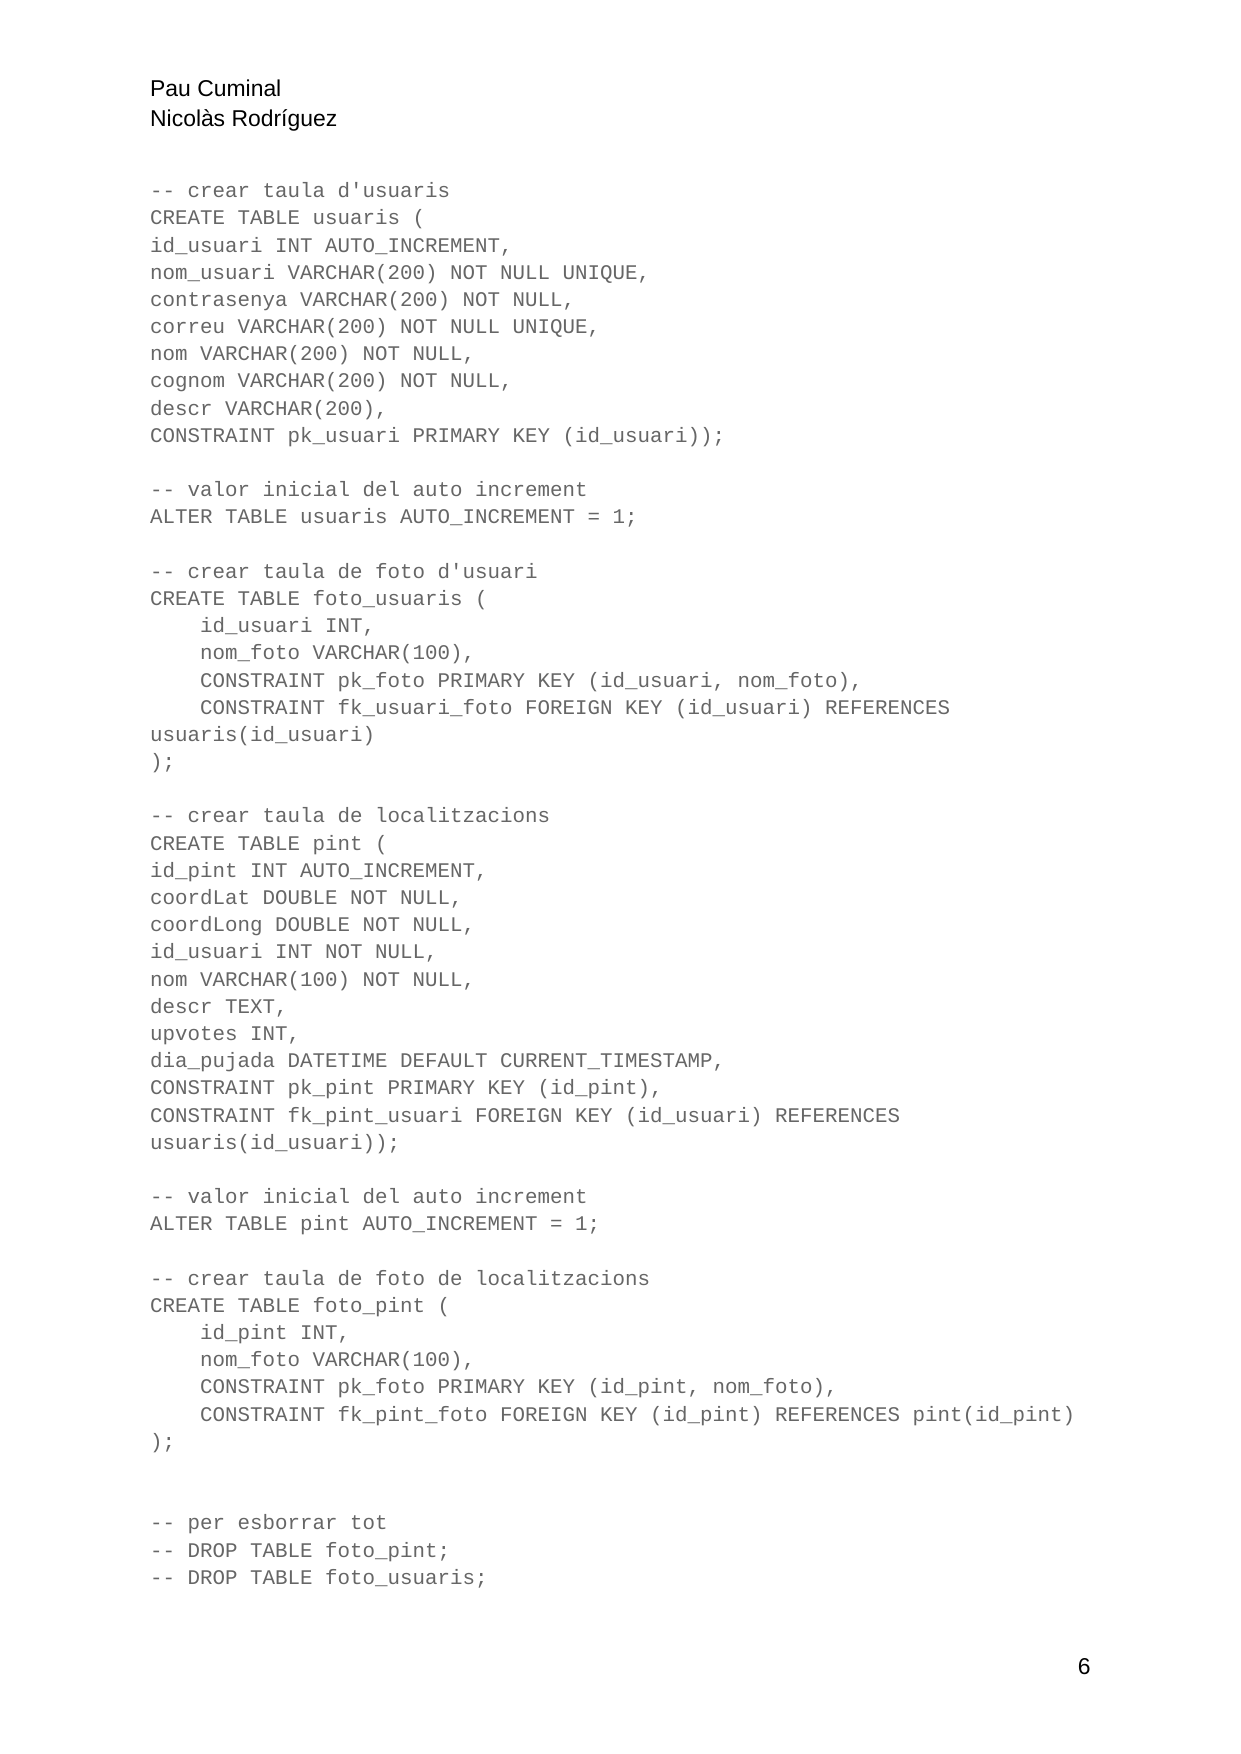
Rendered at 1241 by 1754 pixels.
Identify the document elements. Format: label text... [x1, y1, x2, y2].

text CONSTRAINT fk_pint_foto FOREIGN KEY (id_pint) REFERENCES pint(id_pint) [150, 1404, 1090, 1427]
text id_usuari INT AUTO_INCREMENT, [150, 234, 1090, 258]
text ALTER TABLE usuaris AUTO_INCREMENT = 1; [150, 506, 1090, 530]
text CREATE TABLE pint ( [150, 833, 1090, 856]
text nom VARCHAR(100) NOT NULL, [150, 969, 1090, 992]
text ); [150, 1431, 1090, 1454]
text -- crear taula de foto de localitzacions [150, 1268, 1090, 1291]
text -- crear taula de localitzacions [150, 806, 1090, 829]
text CONSTRAINT pk_usuari PRIMARY KEY (id_usuari)); [150, 425, 1090, 448]
text CREATE TABLE usuaris ( [150, 207, 1090, 231]
text CONSTRAINT pk_foto PRIMARY KEY (id_pint, nom_foto), [150, 1376, 1090, 1400]
text ); [150, 751, 1090, 775]
text CONSTRAINT fk_usuari_foto FOREIGN KEY (id_usuari) REFERENCES usuaris(id_usuari) [150, 697, 1090, 748]
text coordLat DOUBLE NOT NULL, [150, 887, 1090, 911]
text CREATE TABLE foto_pint ( [150, 1295, 1090, 1318]
text -- crear taula d'usuaris [150, 180, 1090, 204]
text -- valor inicial del auto increment [150, 479, 1090, 503]
text ALTER TABLE pint AUTO_INCREMENT = 1; [150, 1213, 1090, 1237]
text dia_pujada DATETIME DEFAULT CURRENT_TIMESTAMP, [150, 1050, 1090, 1074]
text -- DROP TABLE foto_usuaris; [150, 1567, 1090, 1590]
text cognom VARCHAR(200) NOT NULL, [150, 371, 1090, 394]
text CONSTRAINT pk_foto PRIMARY KEY (id_usuari, nom_foto), [150, 669, 1090, 693]
text CREATE TABLE foto_usuaris ( [150, 588, 1090, 612]
text -- crear taula de foto d'usuari [150, 561, 1090, 584]
text CONSTRAINT fk_pint_usuari FOREIGN KEY (id_usuari) REFERENCES usuaris(id_usuari)); [150, 1104, 1090, 1155]
text -- valor inicial del auto increment [150, 1186, 1090, 1210]
text nom_foto VARCHAR(100), [150, 642, 1090, 666]
text -- DROP TABLE foto_pint; [150, 1539, 1090, 1563]
text id_pint INT AUTO_INCREMENT, [150, 860, 1090, 883]
text contrasenya VARCHAR(200) NOT NULL, [150, 289, 1090, 313]
text coordLong DOUBLE NOT NULL, [150, 914, 1090, 938]
text correu VARCHAR(200) NOT NULL UNIQUE, [150, 316, 1090, 340]
text nom_foto VARCHAR(100), [150, 1349, 1090, 1373]
text descr TEXT, [150, 996, 1090, 1019]
text descr VARCHAR(200), [150, 398, 1090, 421]
text nom VARCHAR(200) NOT NULL, [150, 343, 1090, 367]
text CONSTRAINT pk_pint PRIMARY KEY (id_pint), [150, 1077, 1090, 1101]
text id_usuari INT NOT NULL, [150, 941, 1090, 965]
text upvotes INT, [150, 1023, 1090, 1047]
text nom_usuari VARCHAR(200) NOT NULL UNIQUE, [150, 262, 1090, 285]
text id_usuari INT, [150, 615, 1090, 639]
text id_pint INT, [150, 1322, 1090, 1346]
text -- per esborrar tot [150, 1512, 1090, 1536]
